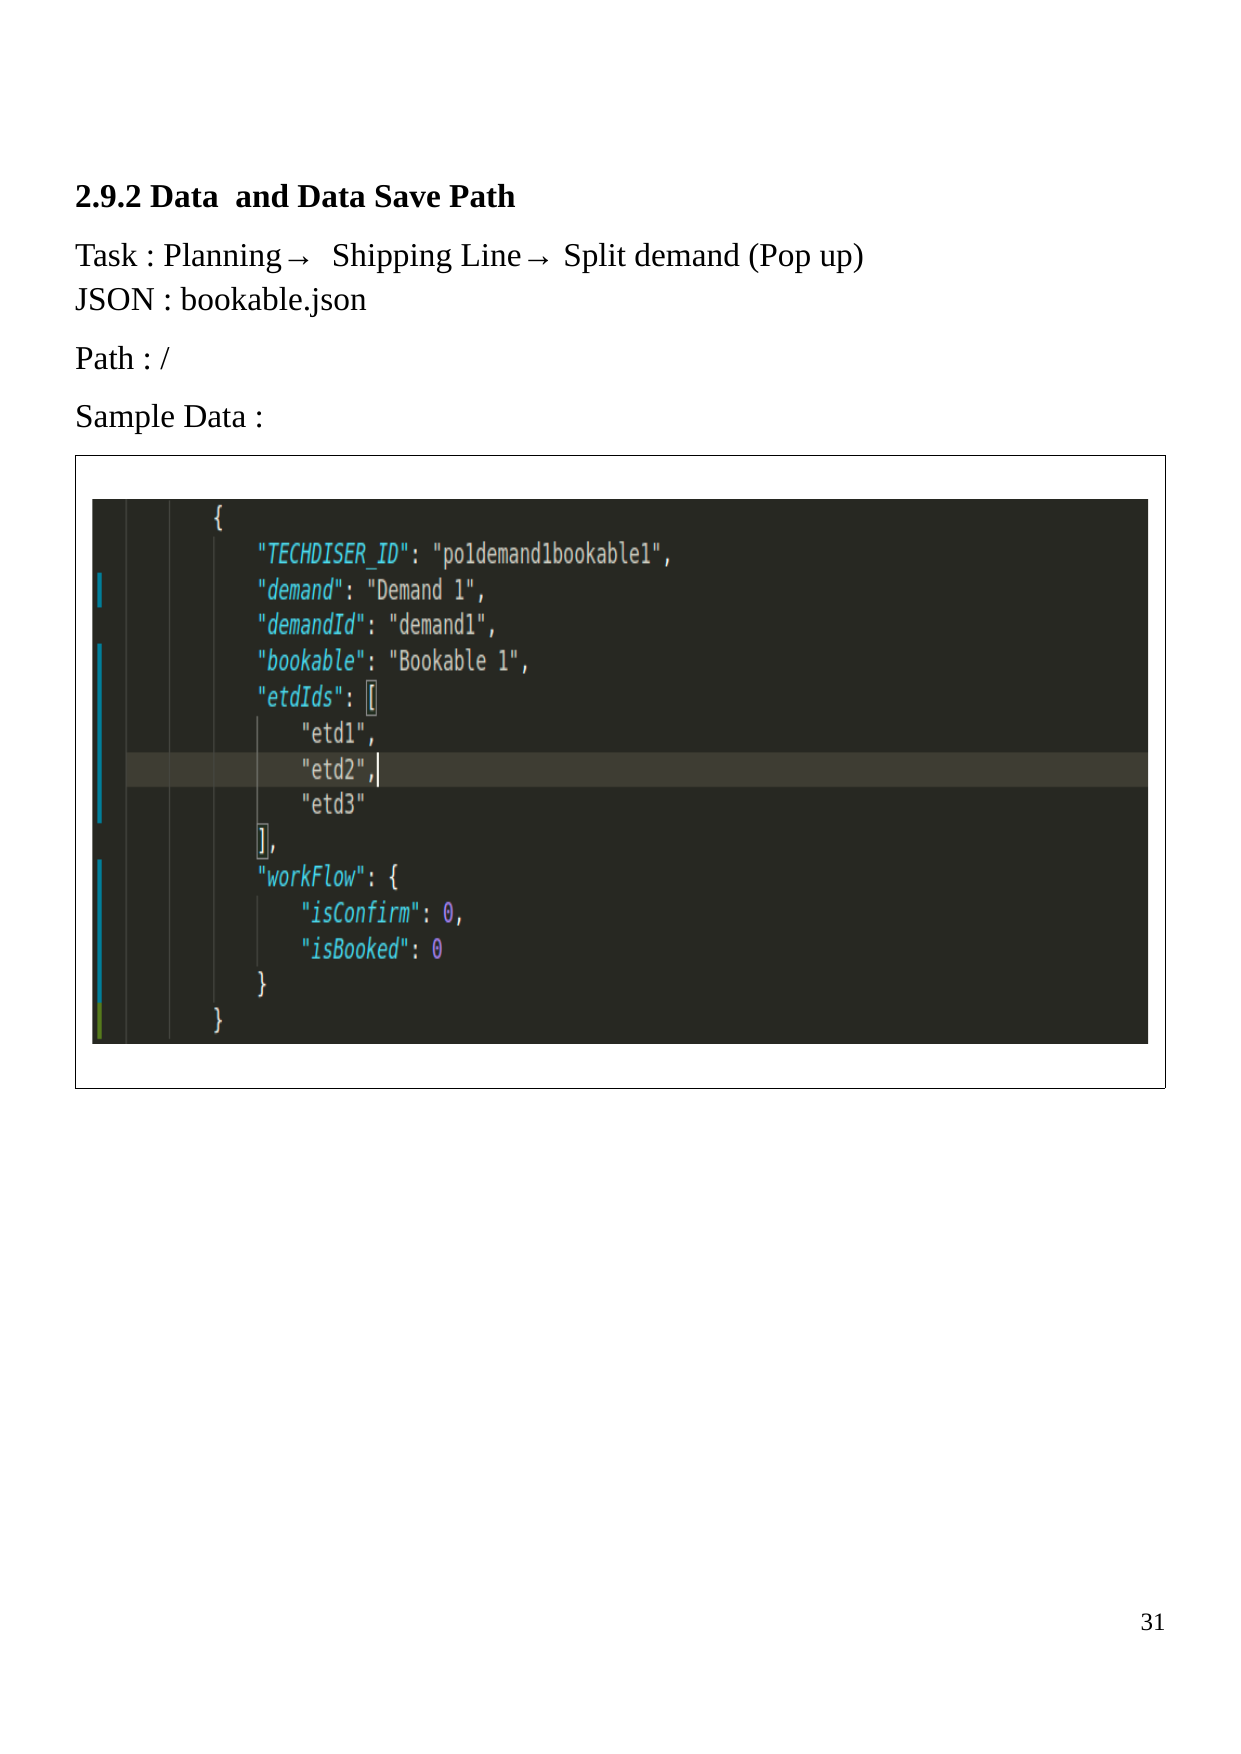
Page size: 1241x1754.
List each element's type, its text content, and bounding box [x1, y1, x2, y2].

picture [92, 499, 1149, 1044]
text Sample Data : [75, 397, 1165, 435]
text Path : / [75, 338, 1165, 376]
table_header [76, 456, 1165, 1088]
text JSON : bookable.json [75, 279, 1165, 318]
text 2.9.2 Data and Data Save Path [75, 177, 1165, 215]
text Task : Planning→ Shipping Line→ Split demand (Pop up) [75, 235, 1165, 274]
